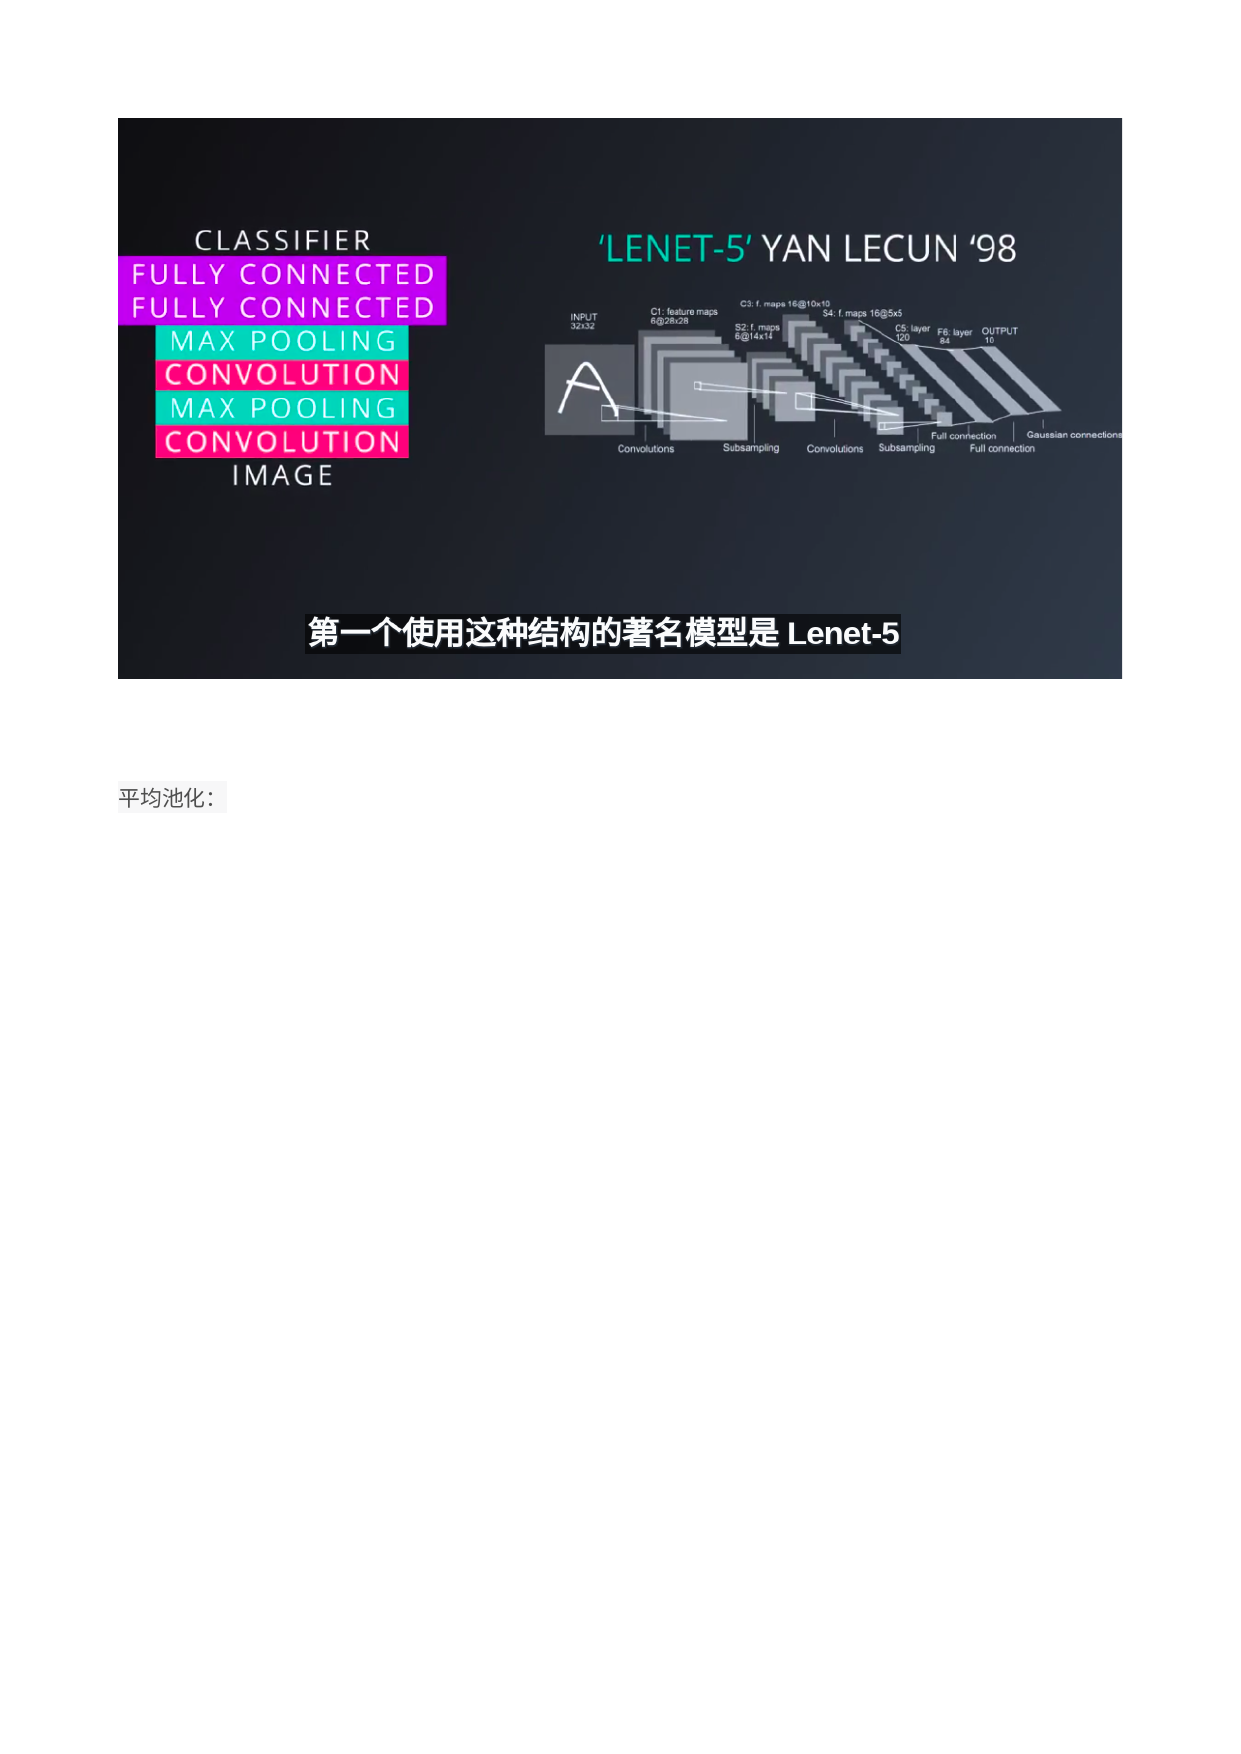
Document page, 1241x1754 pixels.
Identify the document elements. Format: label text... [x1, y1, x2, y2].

text 平均池化： [118, 781, 1122, 813]
picture [118, 118, 1123, 679]
